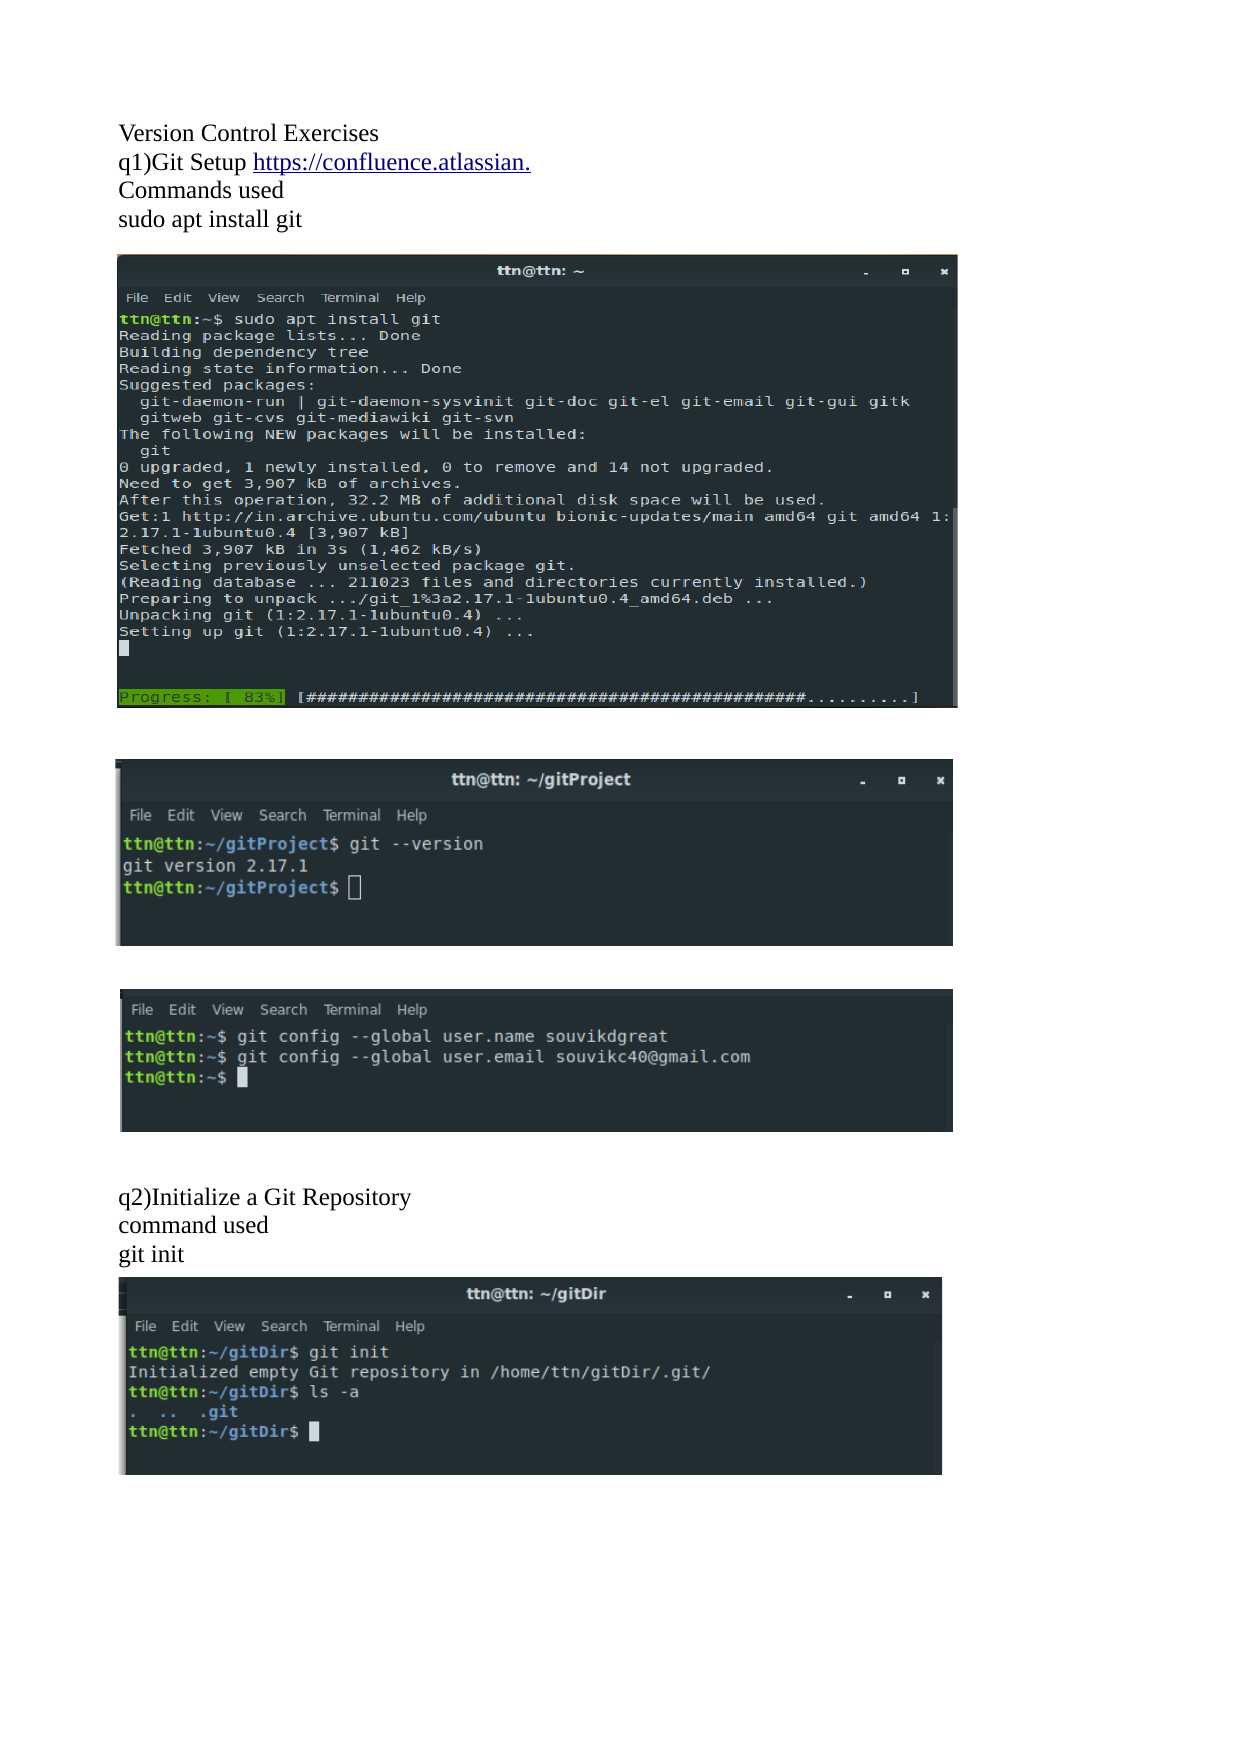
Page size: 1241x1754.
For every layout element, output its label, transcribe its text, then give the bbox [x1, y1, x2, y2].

text q2)Initialize a Git Repository [118, 1182, 1122, 1211]
picture [118, 1277, 943, 1475]
picture [117, 254, 958, 708]
picture [115, 759, 953, 946]
text git init [118, 1239, 1122, 1268]
text command used [118, 1211, 1122, 1239]
text Version Control Exercises [118, 118, 1122, 147]
text Commands used [118, 176, 1122, 204]
picture [120, 989, 953, 1132]
text q1)Git Setup https://confluence.atlassian. [118, 147, 1122, 176]
text sudo apt install git [118, 204, 1122, 233]
